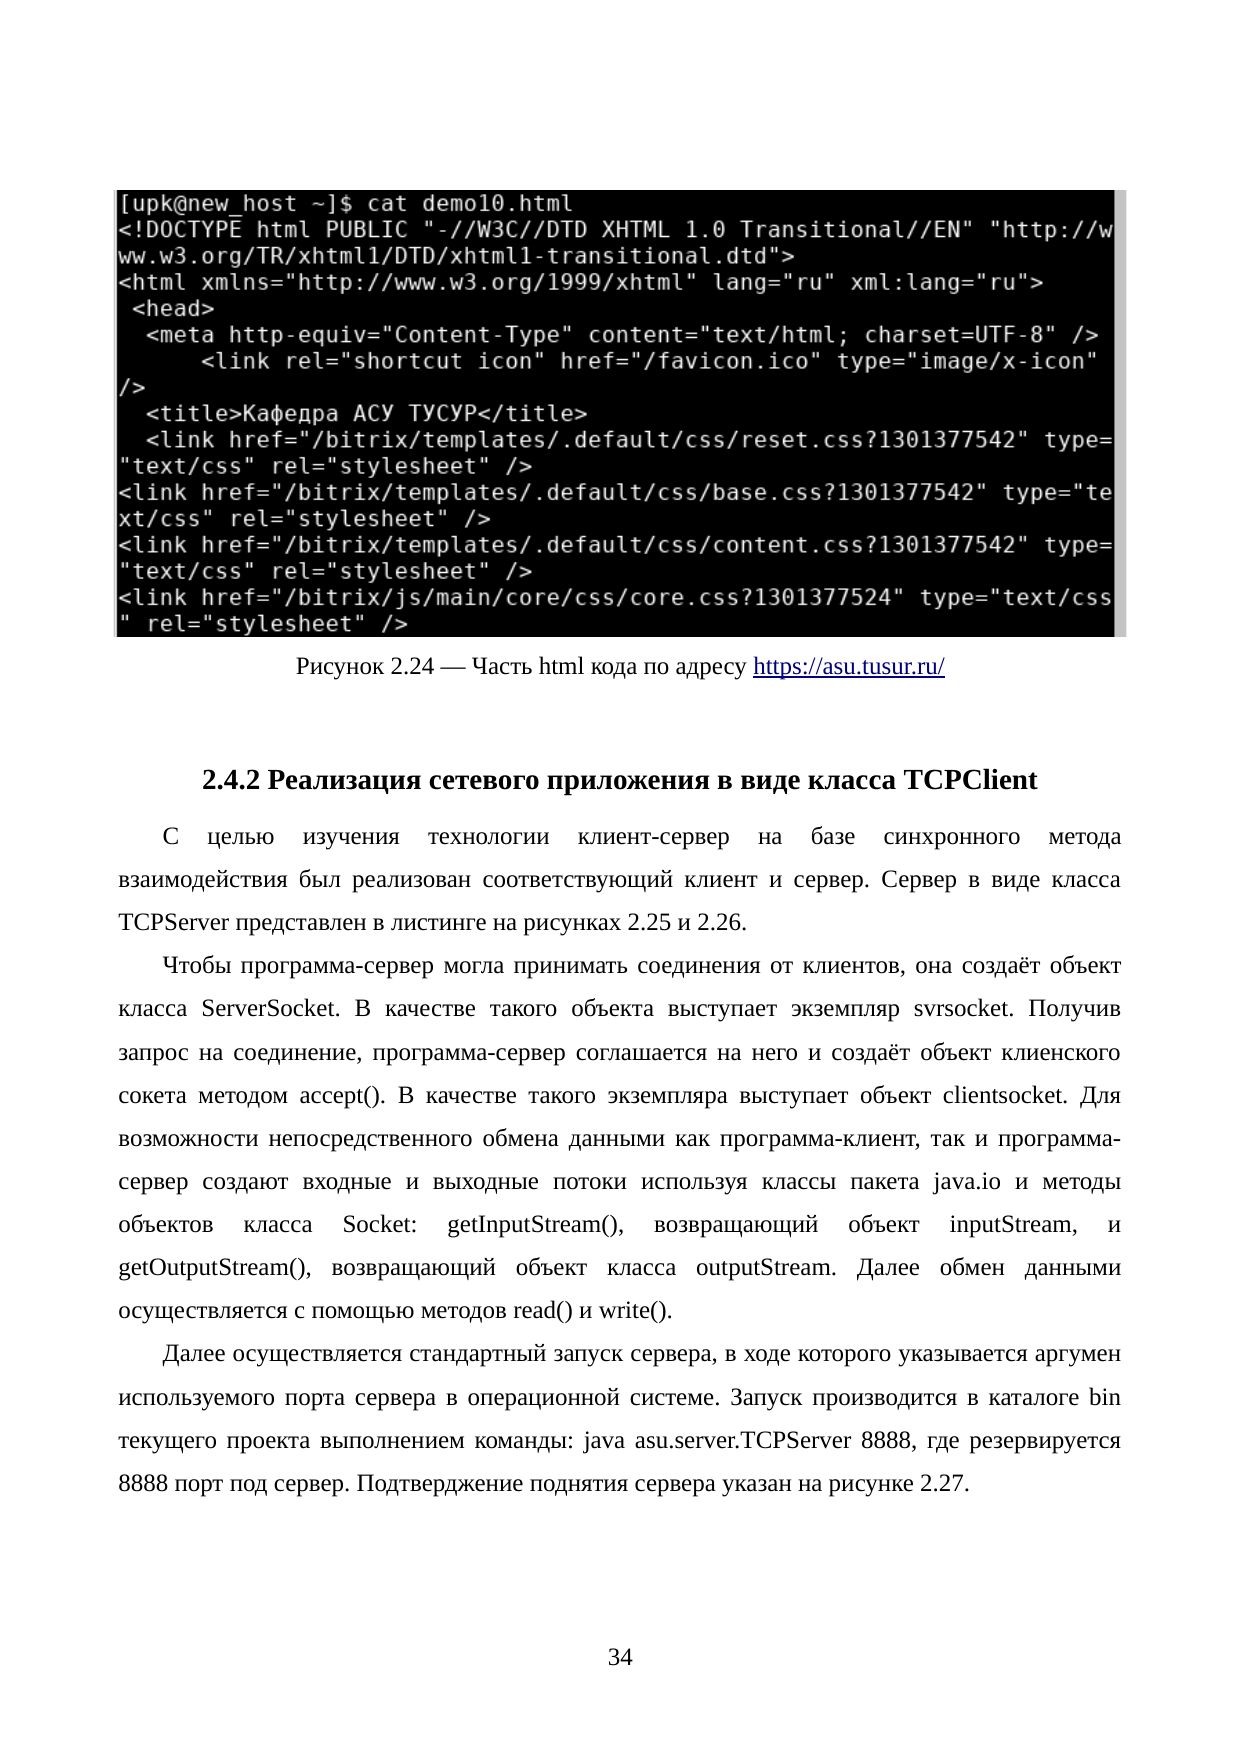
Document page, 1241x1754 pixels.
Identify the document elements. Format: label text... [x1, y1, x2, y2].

text Чтобы программа-сервер могла принимать соединения от клиентов, она создаёт объект класса ServerSocket. В качестве такого объекта выступает экземпляр svrsocket. Получив запрос на соединение, программа-сервер соглашается на него и создаёт объект клиенского сокета методом accept(). В качестве такого экземпляра выступает объект clientsocket. Для возможности непосредственного обмена данными как программа-клиент, так и программа-сервер создают входные и выходные потоки используя классы пакета java.io и методы объектов класса Socket: getInputStream(), возвращающий объект inputStream, и getOutputStream(), возвращающий объект класса outputStream. Далее обмен данными осуществляется с помощью методов read() и write(). [118, 950, 1122, 1324]
text С целью изучения технологии клиент-сервер на базе синхронного метода взаимодействия был реализован соответствующий клиент и сервер. Сервер в виде класса TCPServer представлен в листинге на рисунках 2.25 и 2.26. [118, 821, 1122, 936]
picture [113, 190, 1127, 637]
subtitle 2.4.2 Реализация сетевого приложения в виде класса TCPClient [118, 762, 1122, 796]
text Далее осуществляется стандартный запуск сервера, в ходе которого указывается аргумен используемого порта сервера в операционной системе. Запуск производится в каталоге bin текущего проекта выполнением команды: java asu.server.TCPServer 8888, где резервируется 8888 порт под сервер. Подтверджение поднятия сервера указан на рисунке 2.27. [118, 1338, 1122, 1497]
text Рисунок 2.24 — Часть html кода по адресу https://asu.tusur.ru/ [118, 637, 1122, 680]
